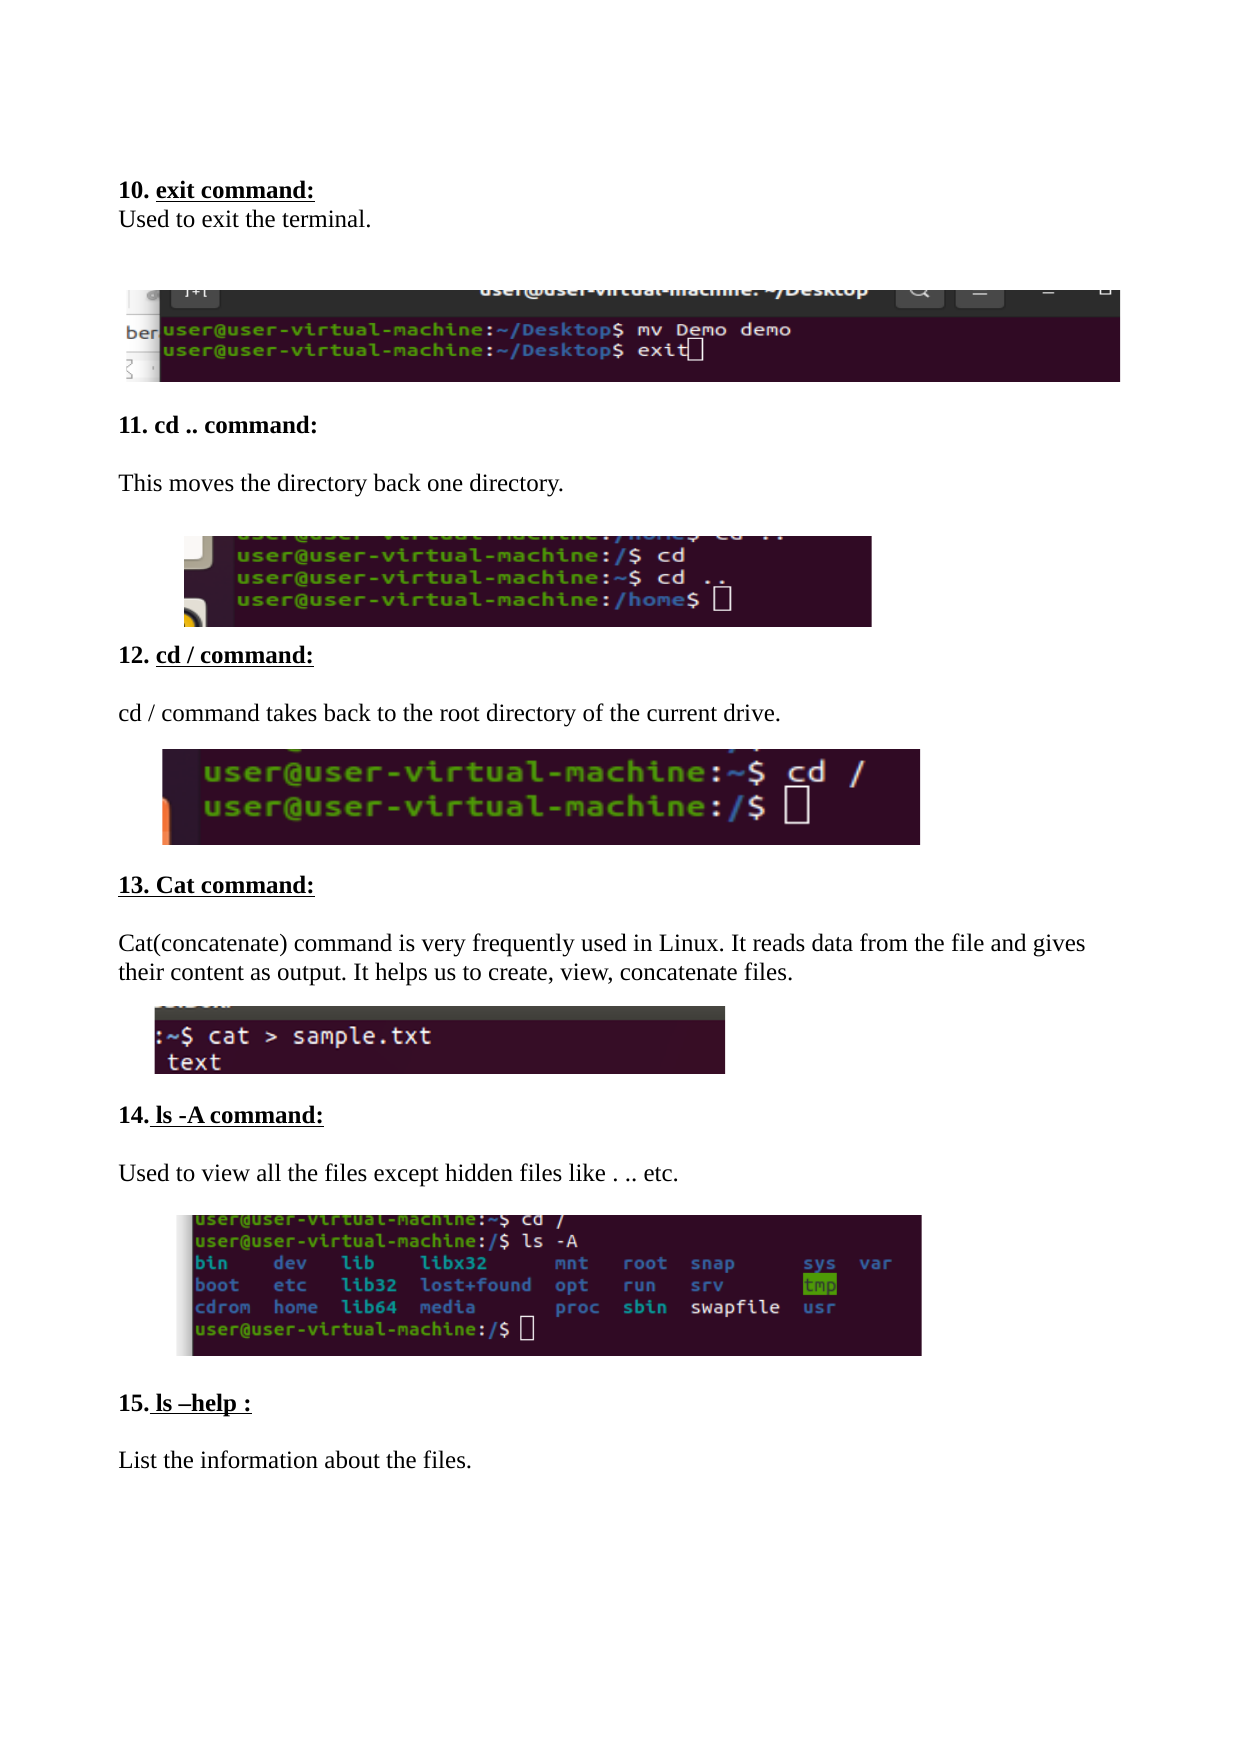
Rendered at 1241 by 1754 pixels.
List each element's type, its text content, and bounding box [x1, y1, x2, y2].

text 10. exit command: [118, 176, 1122, 204]
text List the information about the files. [118, 1446, 1122, 1474]
text Used to exit the terminal. [118, 204, 1122, 233]
text 11. cd .. command: [118, 411, 1122, 439]
picture [162, 749, 259, 845]
text 14. ls -A command: [118, 1101, 1122, 1129]
text This moves the directory back one directory. [118, 468, 1122, 497]
text 13. Cat command: [118, 871, 1122, 899]
text 12. cd / command: [118, 641, 1122, 669]
picture [126, 290, 1121, 382]
text Used to view all the files except hidden files like . .. etc. [118, 1158, 1122, 1187]
text Cat(concatenate) command is very frequently used in Linux. It reads data from the file and gives their content as output. It helps us to create, view, concatenate files. [118, 928, 1122, 986]
picture [176, 1215, 593, 1356]
text 15. ls –help : [118, 1388, 1122, 1417]
text cd / command takes back to the root directory of the current drive. [118, 698, 1122, 727]
picture [184, 536, 266, 627]
